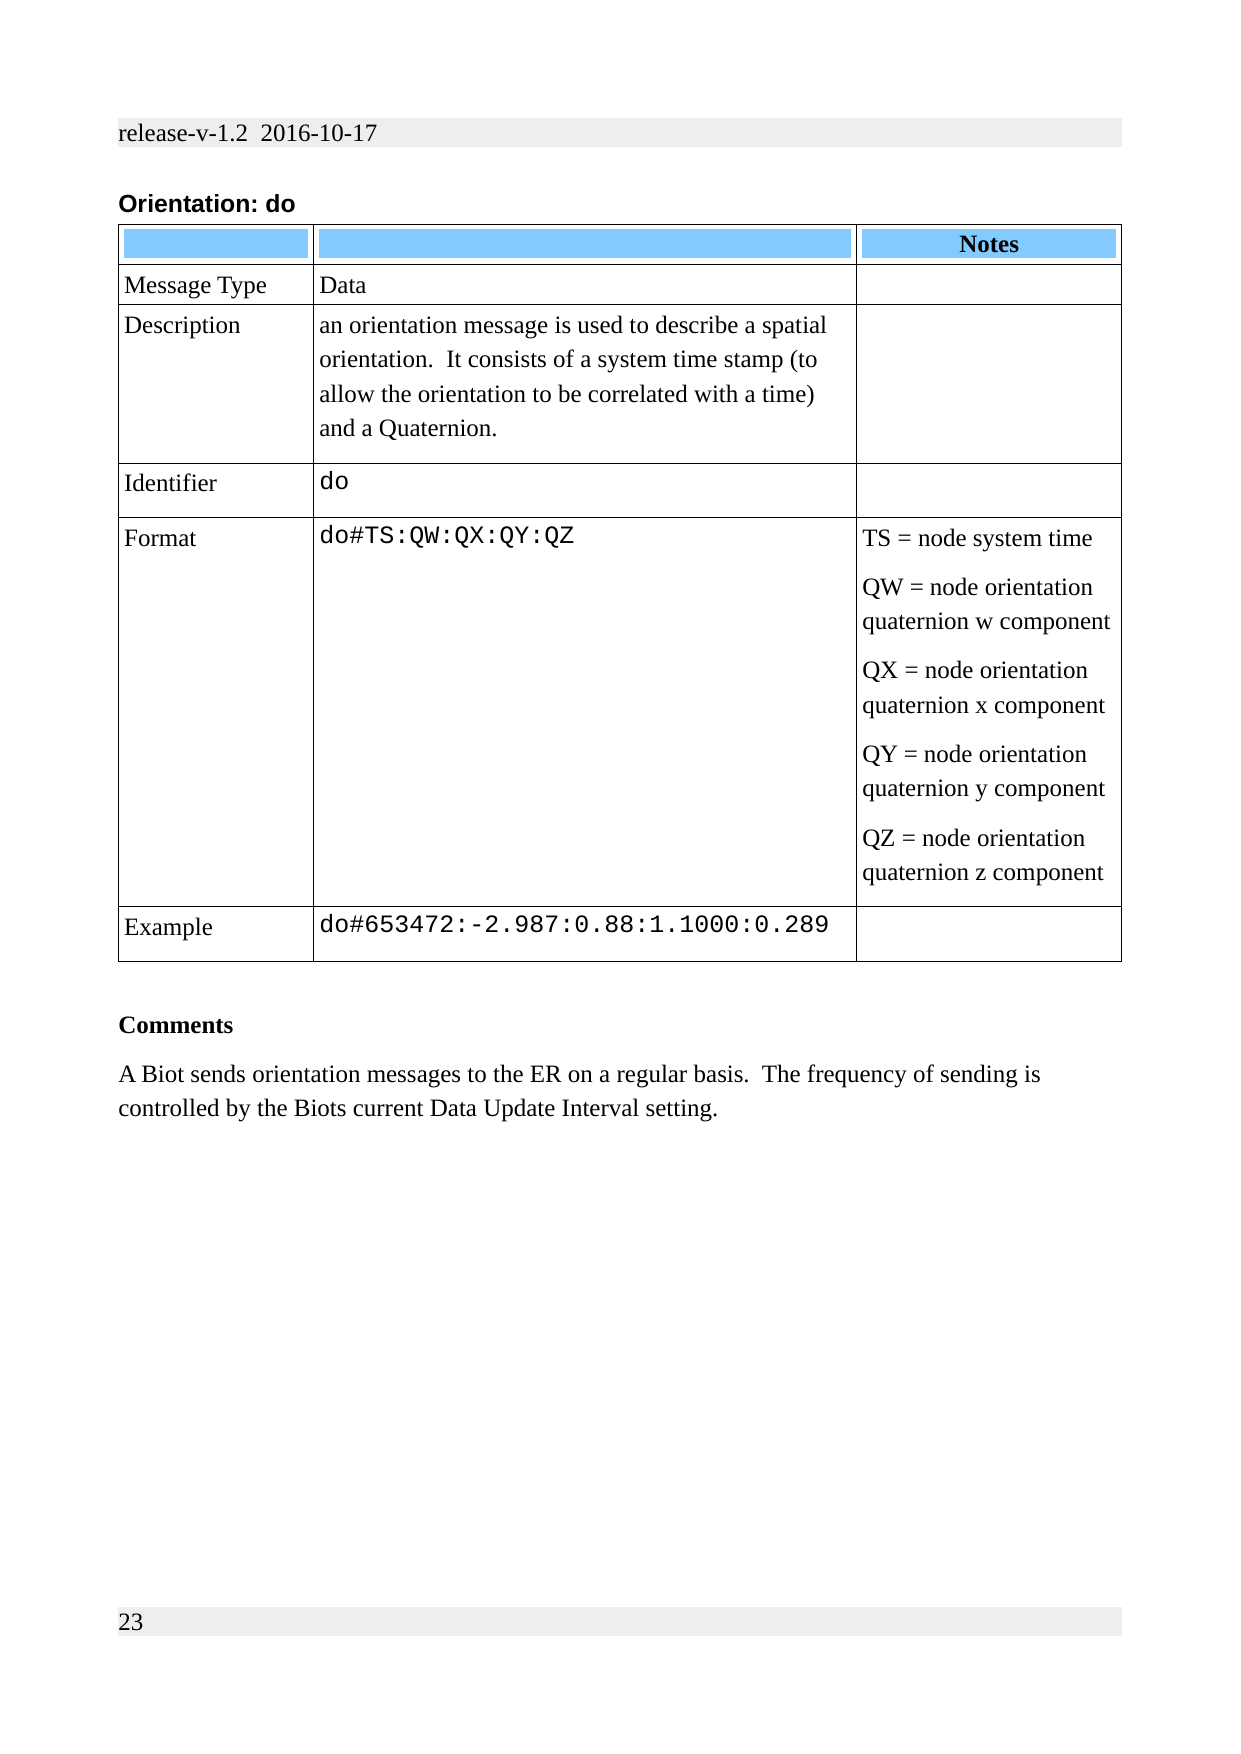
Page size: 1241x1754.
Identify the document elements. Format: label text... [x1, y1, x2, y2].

table_cell TS = node system time QW = node orientation quaternion w component QX = node orientation quaternion x component QY = node orientation quaternion y component QZ = node orientation quaternion z component [857, 518, 1121, 906]
table_header [119, 225, 313, 264]
table_cell an orientation message is used to describe a spatial orientation. It consists of a system time stamp (to allow the orientation to be correlated with a time) and a Quaternion. [314, 305, 856, 463]
table_header Notes [857, 225, 1121, 264]
table_cell [857, 305, 1121, 463]
text A Biot sends orientation messages to the ER on a regular basis. The frequency of sending is controlled by the Biots current Data Update Interval setting. [118, 1059, 1122, 1122]
table_cell Format [119, 518, 313, 906]
table_cell do#653472:-2.987:0.88:1.1000:0.289 [314, 907, 856, 961]
table_cell [857, 464, 1121, 517]
table_cell [857, 265, 1121, 304]
table_header [314, 225, 856, 264]
table_cell Message Type [119, 265, 313, 304]
table_cell Example [119, 907, 313, 961]
text Comments [118, 1010, 1122, 1038]
subtitle Orientation: do [118, 189, 1122, 217]
table_cell do [314, 464, 856, 517]
table_cell [857, 907, 1121, 961]
table_cell Data [314, 265, 856, 304]
table_cell Description [119, 305, 313, 463]
table_cell Identifier [119, 464, 313, 517]
table_cell do#TS:QW:QX:QY:QZ [314, 518, 856, 906]
